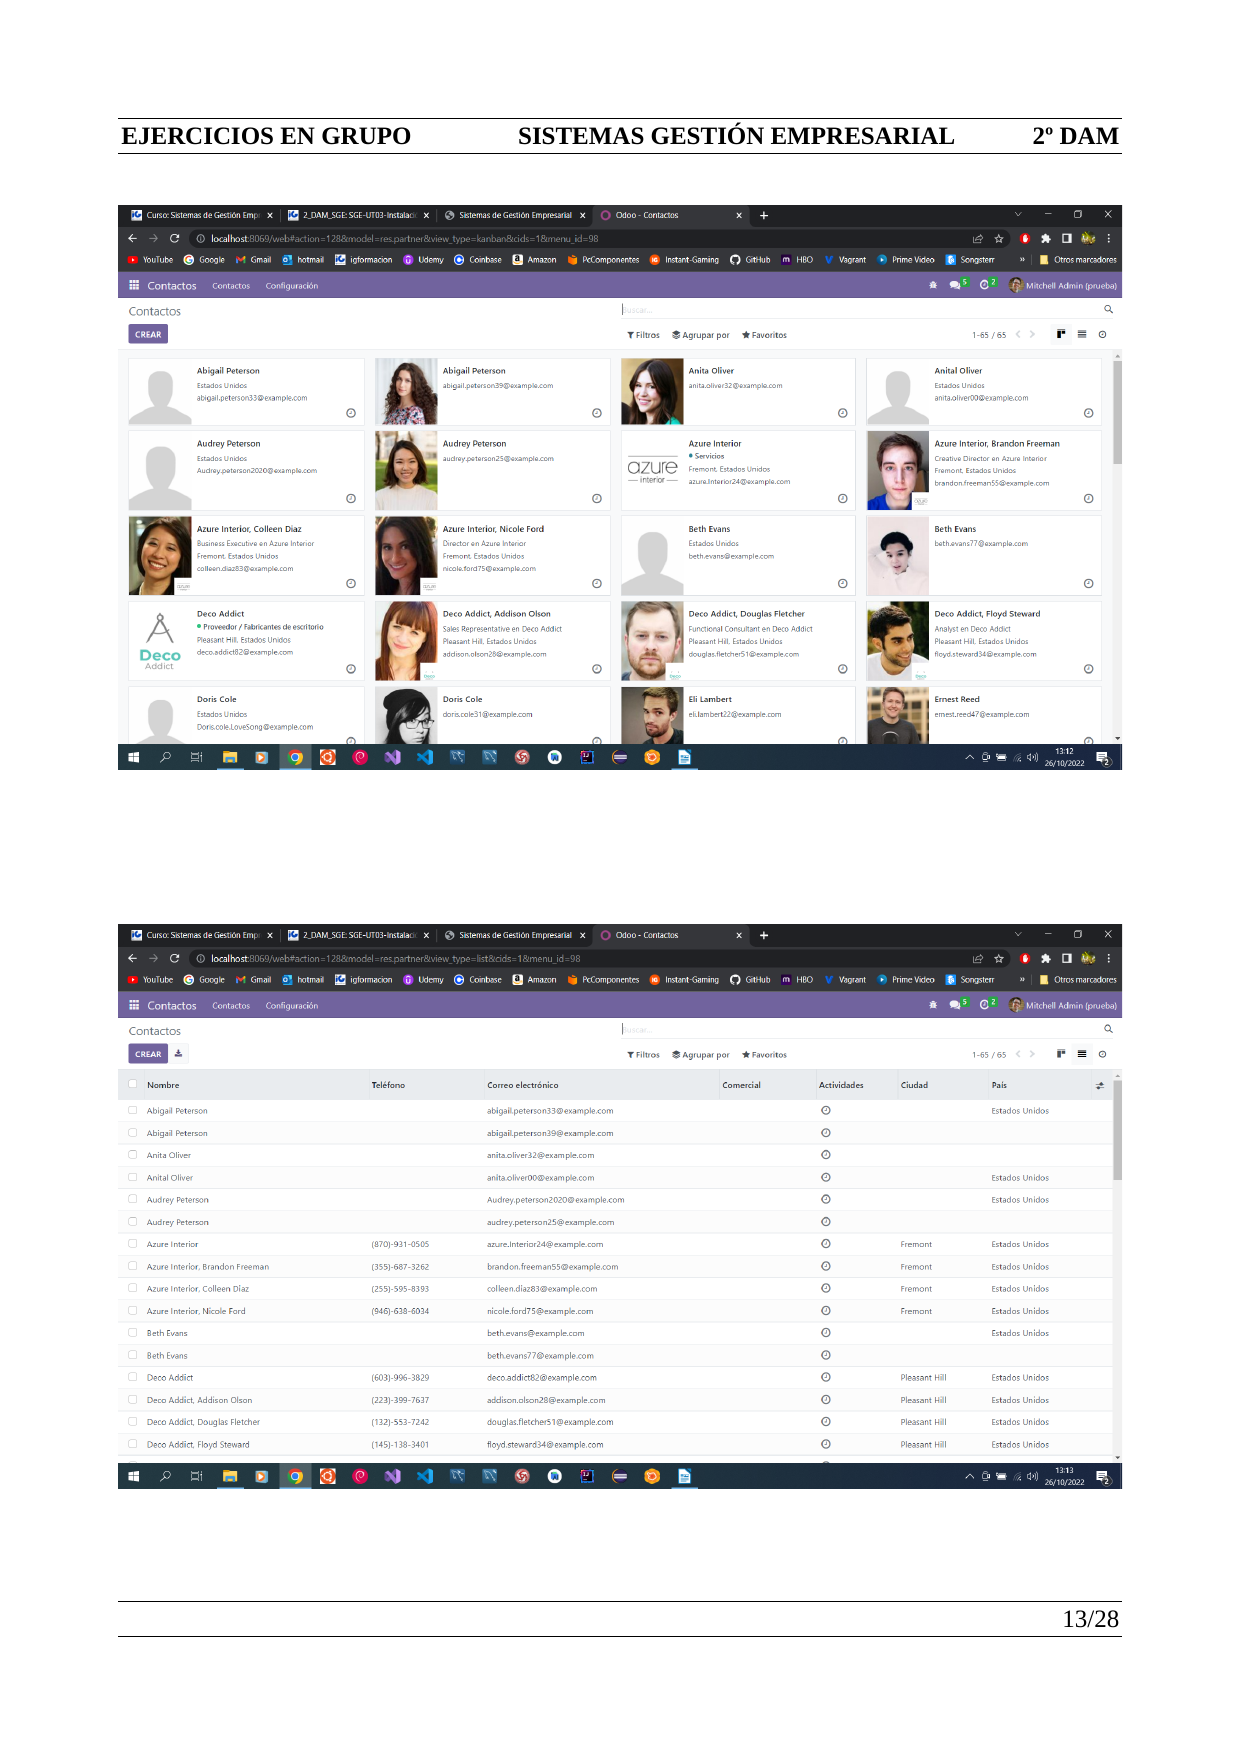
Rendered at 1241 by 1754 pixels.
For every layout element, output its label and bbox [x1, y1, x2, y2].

picture [118, 205, 1123, 770]
picture [118, 924, 1123, 1489]
